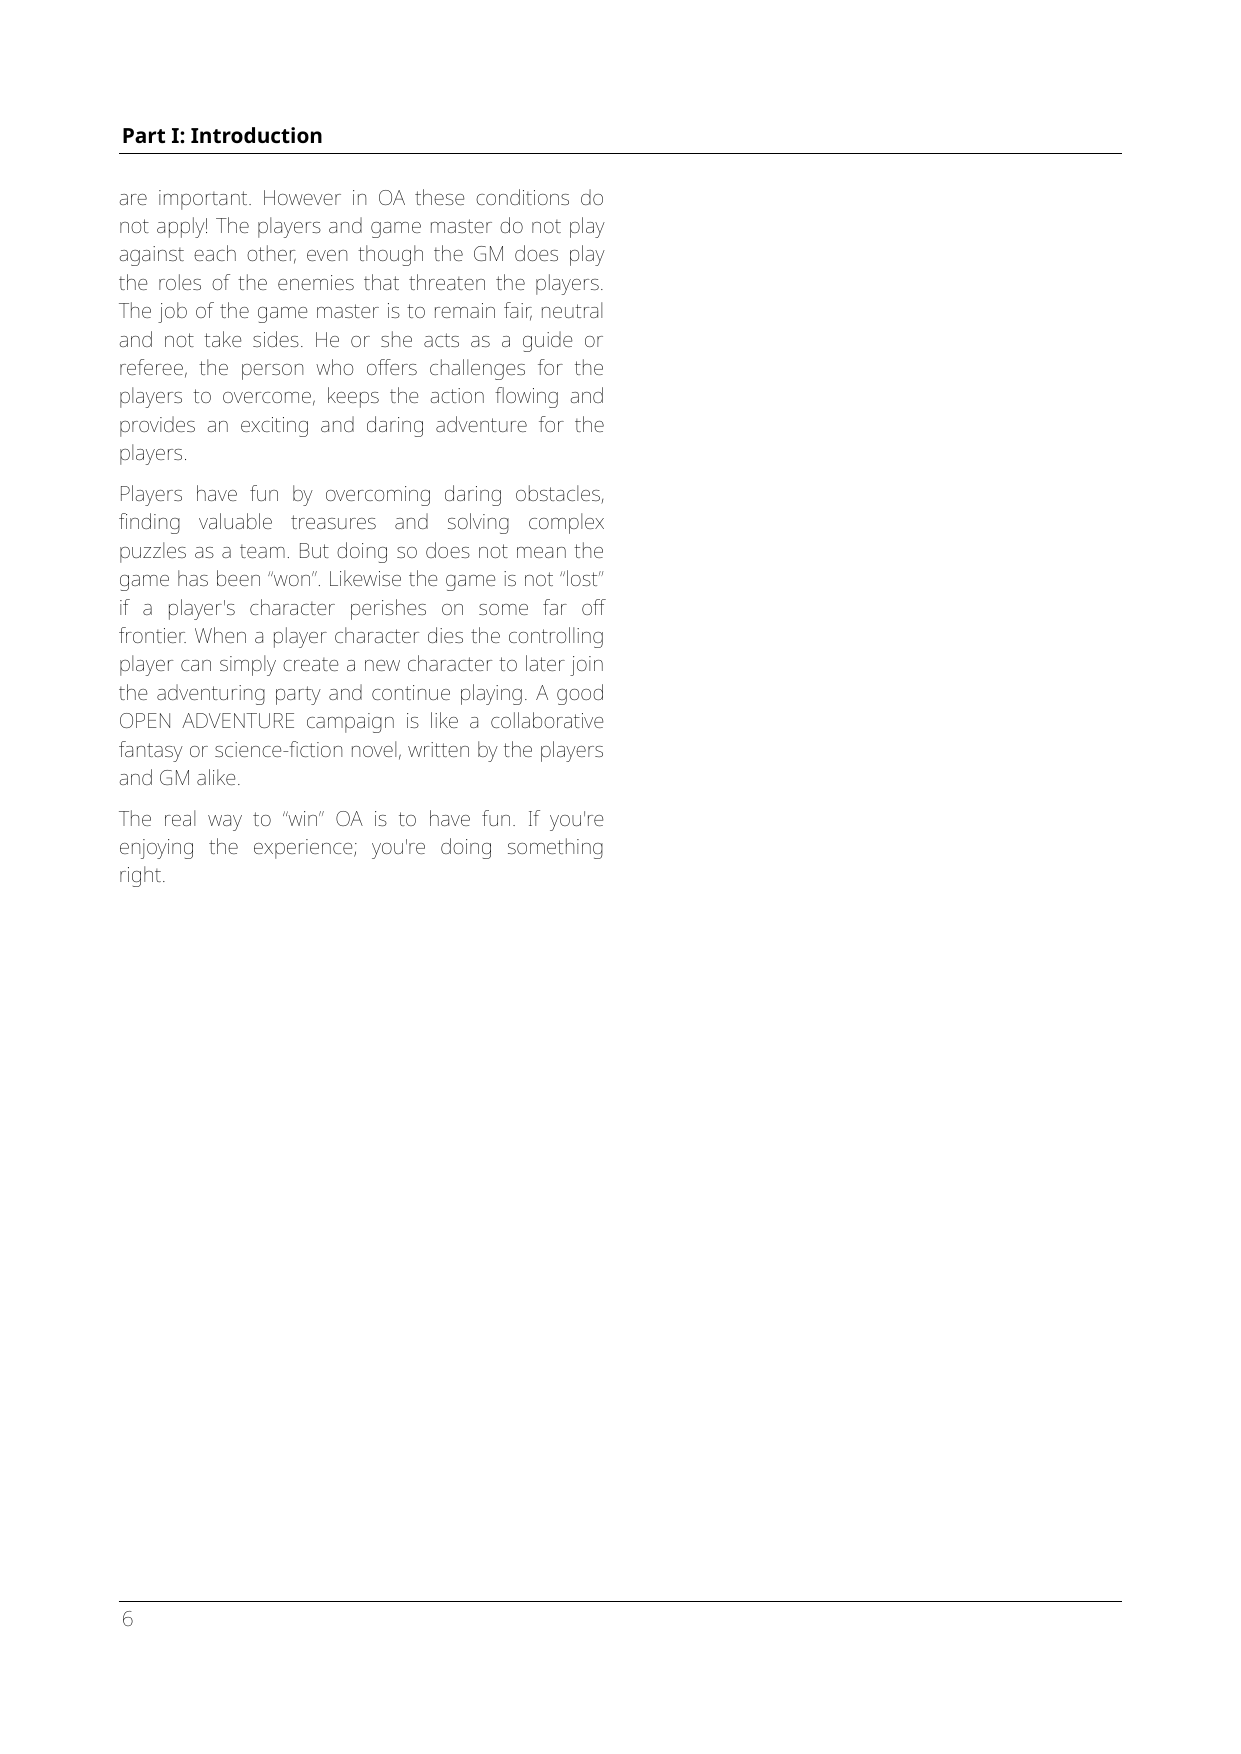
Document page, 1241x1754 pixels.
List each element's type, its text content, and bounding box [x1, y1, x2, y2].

text are important. However in OA these conditions do not apply! The players and game master do not play against each other, even though the GM does play the roles of the enemies that threaten the players. The job of the game master is to remain fair, neutral and not take sides. He or she acts as a guide or referee, the person who offers challenges for the players to overcome, keeps the action flowing and provides an exciting and daring adventure for the players. [118, 183, 605, 467]
text Players have fun by overcoming daring obstacles, finding valuable treasures and solving complex puzzles as a team. But doing so does not mean the game has been “won”. Likewise the game is not “lost” if a player's character perishes on some far off frontier. When a player character dies the controlling player can simply create a new character to later join the adventuring party and continue playing. A good OPEN ADVENTURE campaign is like a collaborative fantasy or science-fiction novel, written by the players and GM alike. [118, 479, 605, 792]
text The real way to “win” OA is to have fun. If you're enjoying the experience; you're doing something right. [118, 804, 605, 889]
